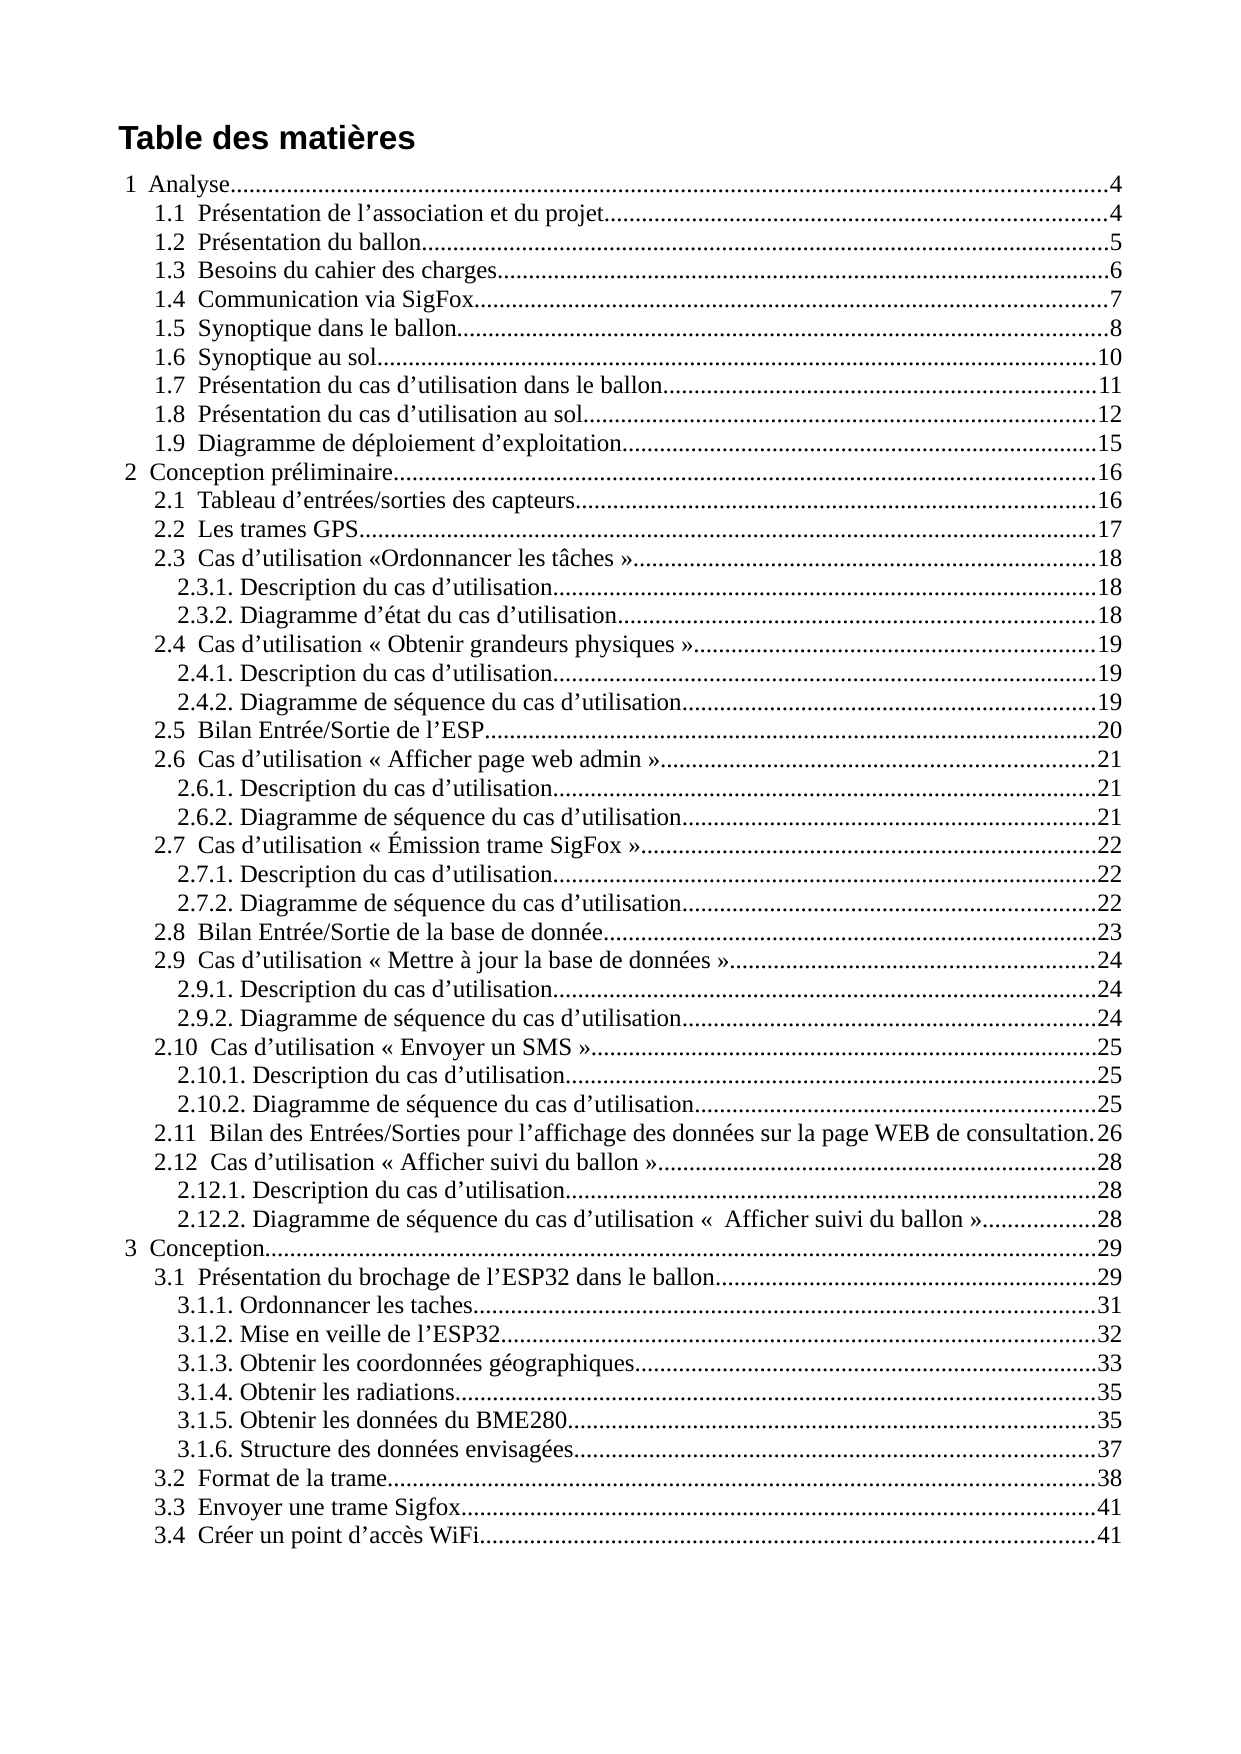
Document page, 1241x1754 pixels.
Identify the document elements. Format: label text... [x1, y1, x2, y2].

text 1.8 Présentation du cas d’utilisation au sol 12 [148, 399, 1122, 428]
text 1.6 Synoptique au sol 10 [148, 342, 1122, 370]
text 2.12 Cas d’utilisation « Afficher suivi du ballon » 28 [148, 1147, 1122, 1175]
text 1.5 Synoptique dans le ballon 8 [148, 313, 1122, 342]
text 2.3.1. Description du cas d’utilisation 18 [177, 572, 1122, 600]
text 2.7.1. Description du cas d’utilisation 22 [177, 859, 1122, 888]
text 2.9.2. Diagramme de séquence du cas d’utilisation 24 [177, 1003, 1122, 1032]
text 2.6 Cas d’utilisation « Afficher page web admin » 21 [148, 744, 1122, 773]
text 2.9.1. Description du cas d’utilisation 24 [177, 974, 1122, 1003]
text 1.9 Diagramme de déploiement d’exploitation 15 [148, 428, 1122, 457]
text 1.4 Communication via SigFox 7 [148, 284, 1122, 313]
text 3.1.5. Obtenir les données du BME280 35 [177, 1405, 1122, 1434]
text 2.4 Cas d’utilisation « Obtenir grandeurs physiques » 19 [148, 629, 1122, 658]
text 2.8 Bilan Entrée/Sortie de la base de donnée 23 [148, 917, 1122, 945]
text 3.1.6. Structure des données envisagées 37 [177, 1434, 1122, 1463]
text 2.11 Bilan des Entrées/Sorties pour l’affichage des données sur la page WEB de consultation 26 [148, 1118, 1122, 1147]
text 2.6.2. Diagramme de séquence du cas d’utilisation 21 [177, 802, 1122, 830]
text 3.1 Présentation du brochage de l’ESP32 dans le ballon 29 [148, 1262, 1122, 1290]
text 1.2 Présentation du ballon 5 [148, 227, 1122, 255]
text 2.3.2. Diagramme d’état du cas d’utilisation 18 [177, 600, 1122, 629]
text 1.3 Besoins du cahier des charges 6 [148, 255, 1122, 284]
text 3.1.2. Mise en veille de l’ESP32 32 [177, 1319, 1122, 1348]
text 2.10.1. Description du cas d’utilisation 25 [177, 1060, 1122, 1089]
text 2.10 Cas d’utilisation « Envoyer un SMS » 25 [148, 1032, 1122, 1060]
text 3.3 Envoyer une trame Sigfox 41 [148, 1492, 1122, 1520]
text 2.7 Cas d’utilisation « Émission trame SigFox » 22 [148, 830, 1122, 859]
text 3.2 Format de la trame 38 [148, 1463, 1122, 1492]
text 1 Analyse 4 [118, 169, 1122, 198]
text 3.4 Créer un point d’accès WiFi 41 [148, 1520, 1122, 1549]
text 1.7 Présentation du cas d’utilisation dans le ballon 11 [148, 370, 1122, 399]
text 2.4.1. Description du cas d’utilisation 19 [177, 658, 1122, 687]
text 1.1 Présentation de l’association et du projet 4 [148, 198, 1122, 227]
text 2.6.1. Description du cas d’utilisation 21 [177, 773, 1122, 802]
text 3 Conception 29 [118, 1233, 1122, 1262]
subtitle Table des matières [118, 118, 1122, 157]
text 2.10.2. Diagramme de séquence du cas d’utilisation 25 [177, 1089, 1122, 1118]
text 2.4.2. Diagramme de séquence du cas d’utilisation 19 [177, 687, 1122, 715]
text 2.12.2. Diagramme de séquence du cas d’utilisation « Afficher suivi du ballon » 28 [177, 1204, 1122, 1233]
text 2.1 Tableau d’entrées/sorties des capteurs 16 [148, 485, 1122, 514]
text 2.7.2. Diagramme de séquence du cas d’utilisation 22 [177, 888, 1122, 917]
text 3.1.4. Obtenir les radiations 35 [177, 1377, 1122, 1405]
text 2 Conception préliminaire 16 [118, 457, 1122, 485]
text 2.5 Bilan Entrée/Sortie de l’ESP 20 [148, 715, 1122, 744]
text 3.1.1. Ordonnancer les taches 31 [177, 1290, 1122, 1319]
text 2.12.1. Description du cas d’utilisation 28 [177, 1175, 1122, 1204]
text 2.9 Cas d’utilisation « Mettre à jour la base de données » 24 [148, 945, 1122, 974]
text 2.3 Cas d’utilisation «Ordonnancer les tâches » 18 [148, 543, 1122, 572]
text 3.1.3. Obtenir les coordonnées géographiques 33 [177, 1348, 1122, 1377]
text 2.2 Les trames GPS 17 [148, 514, 1122, 543]
